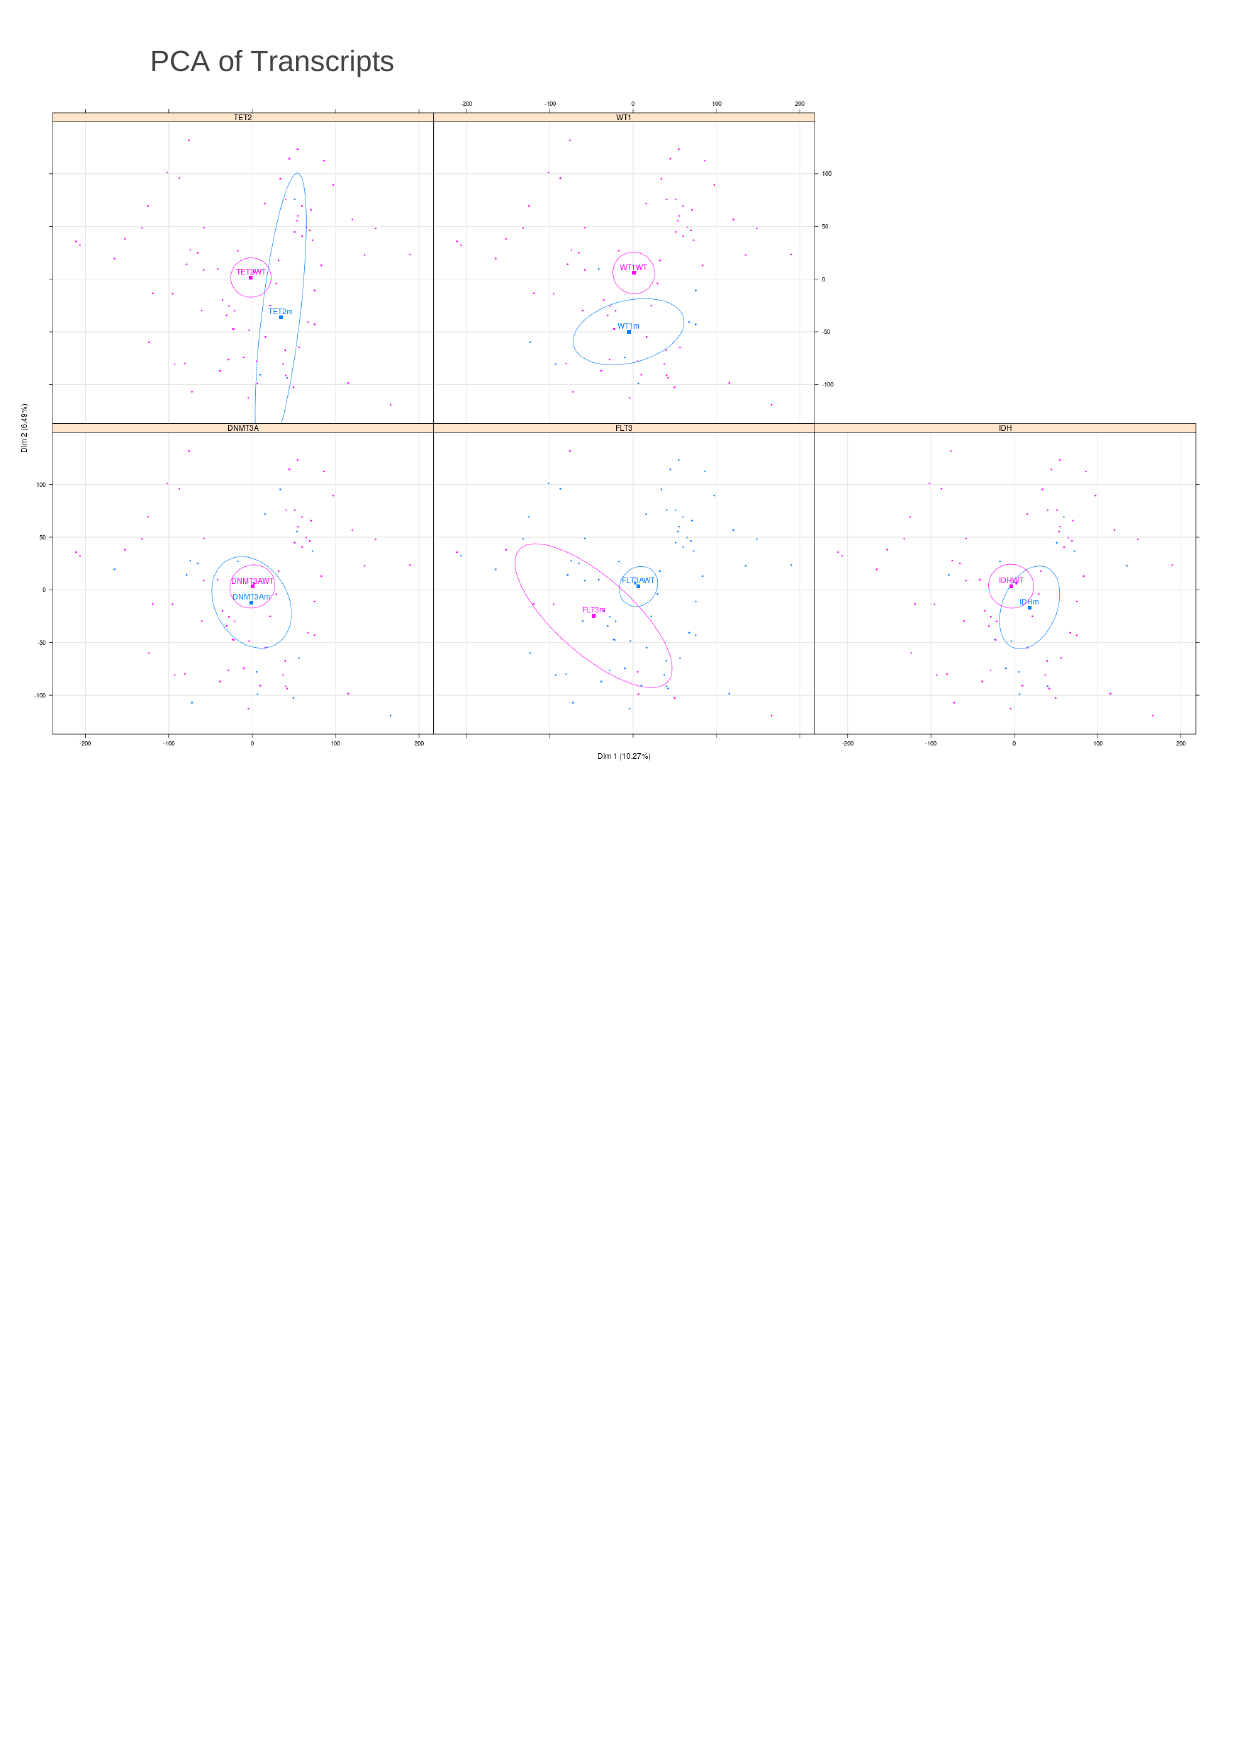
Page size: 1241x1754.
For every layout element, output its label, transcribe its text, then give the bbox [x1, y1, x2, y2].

subtitle PCA of Transcripts [150, 44, 1090, 78]
picture [17, 86, 1225, 766]
